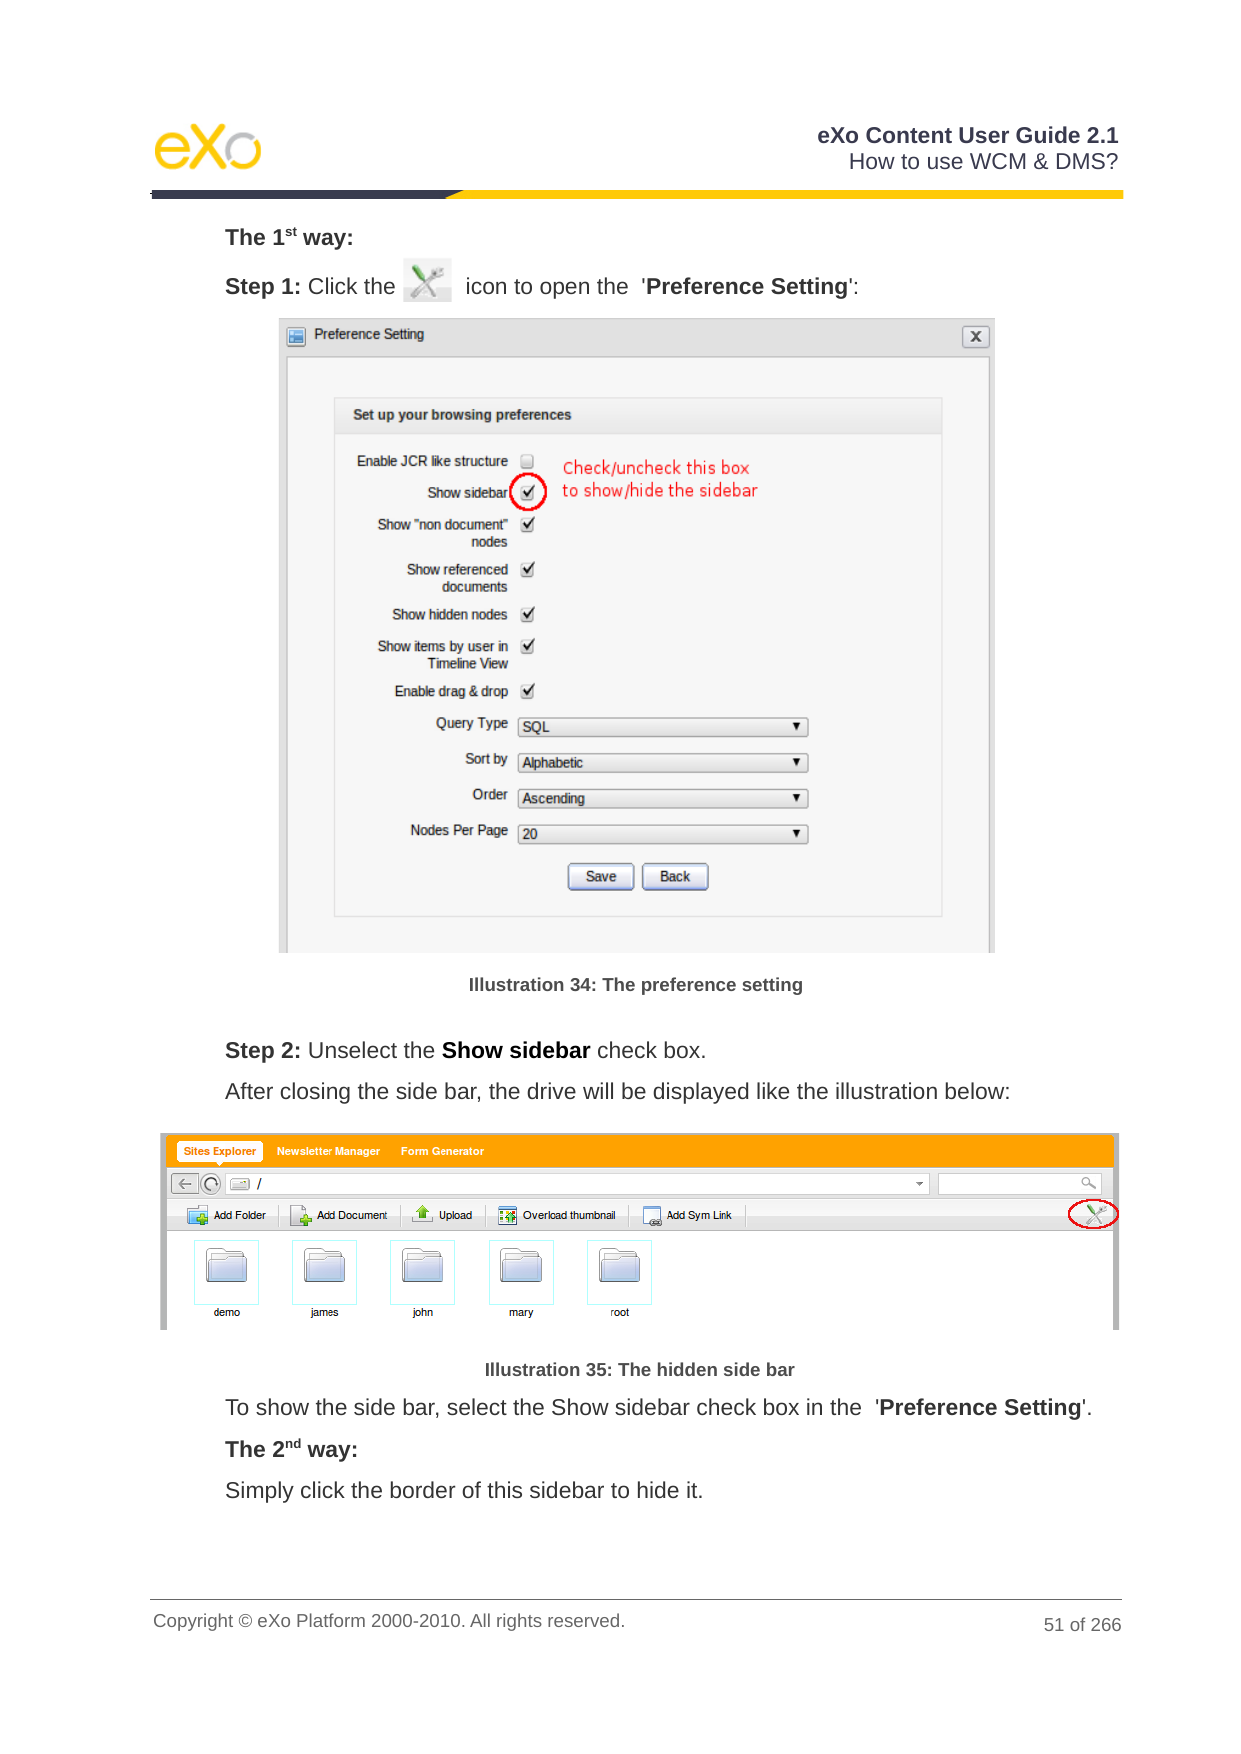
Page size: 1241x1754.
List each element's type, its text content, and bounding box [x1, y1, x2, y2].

list After closing the side bar, the drive will be displayed like the illustration below: [187, 1078, 1122, 1104]
picture [155, 123, 262, 170]
list Illustration 35: The hidden side bar [160, 1330, 1119, 1380]
picture [160, 1133, 1120, 1330]
picture [403, 257, 452, 302]
list Illustration 34: The preference setting [267, 393, 1005, 995]
list The 2nd way: [187, 1436, 1122, 1462]
picture [278, 318, 995, 953]
list [160, 1380, 1119, 1394]
list The 1st way: Step 1: Click the icon to open the 'Preference Setting': [187, 223, 1122, 309]
list Simply click the border of this sidebar to hide it. [187, 1477, 1122, 1503]
picture [151, 190, 1124, 199]
list To show the side bar, select the Show sidebar check box in the 'Preference Setting'. [187, 1119, 1122, 1421]
list [160, 1116, 1119, 1133]
list Step 2: Unselect the Show sidebar check box. [187, 1037, 1122, 1063]
